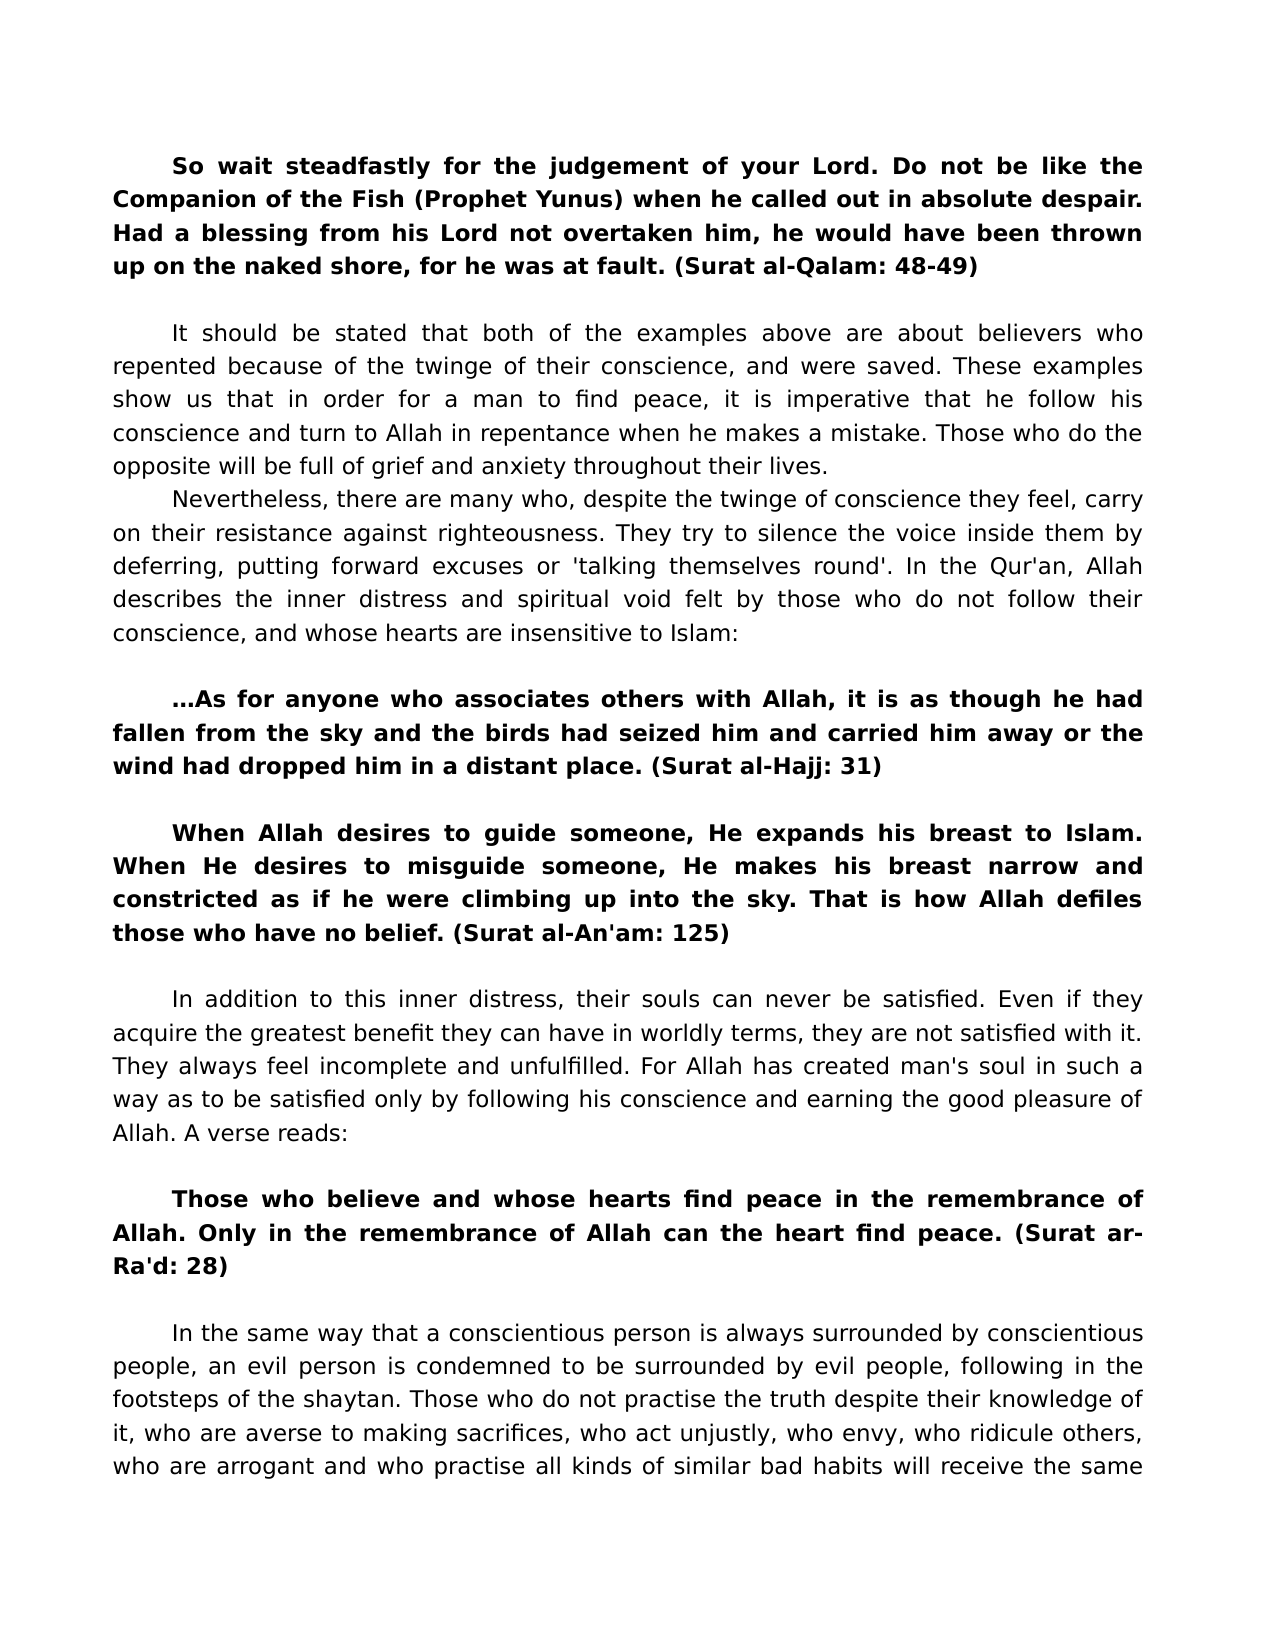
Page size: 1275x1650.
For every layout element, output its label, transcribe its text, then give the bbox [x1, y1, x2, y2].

text …As for anyone who associates others with Allah, it is as though he had fallen from the sky and the birds had seized him and carried him away or the wind had dropped him in a distant place. (Surat al-Hajj: 31) [112, 681, 1145, 781]
text In addition to this inner distress, their souls can never be satisfied. Even if they acquire the greatest benefit they can have in worldly terms, they are not satisfied with it. They always feel incomplete and unfulfilled. For Allah has created man's soul in such a way as to be satisfied only by following his conscience and earning the good pleasure of Allah. A verse reads: [112, 981, 1145, 1148]
text In the same way that a conscientious person is always surrounded by conscientious people, an evil person is condemned to be surrounded by evil people, following in the footsteps of the shaytan. Those who do not practise the truth despite their knowledge of it, who are averse to making sacrifices, who act unjustly, who envy, who ridicule others, who are arrogant and who practise all kinds of similar bad habits will receive the same [112, 1314, 1145, 1481]
text Nevertheless, there are many who, despite the twinge of conscience they feel, carry on their resistance against righteousness. They try to silence the voice inside them by deferring, putting forward excuses or 'talking themselves round'. In the Qur'an, Allah describes the inner distress and spiritual void felt by those who do not follow their conscience, and whose hearts are insensitive to Islam: [112, 481, 1145, 648]
text When Allah desires to guide someone, He expands his breast to Islam. When He desires to misguide someone, He makes his breast narrow and constricted as if he were climbing up into the sky. That is how Allah defiles those who have no belief. (Surat al-An'am: 125) [112, 814, 1145, 948]
text It should be stated that both of the examples above are about believers who repented because of the twinge of their conscience, and were saved. These examples show us that in order for a man to find peace, it is imperative that he follow his conscience and turn to Allah in repentance when he makes a mistake. Those who do the opposite will be full of grief and anxiety throughout their lives. [112, 314, 1145, 481]
text Those who believe and whose hearts find peace in the remembrance of Allah. Only in the remembrance of Allah can the heart find peace. (Surat ar-Ra'd: 28) [112, 1181, 1145, 1281]
text So wait steadfastly for the judgement of your Lord. Do not be like the Companion of the Fish (Prophet Yunus) when he called out in absolute despair. Had a blessing from his Lord not overtaken him, he would have been thrown up on the naked shore, for he was at fault. (Surat al-Qalam: 48-49) [112, 148, 1145, 281]
